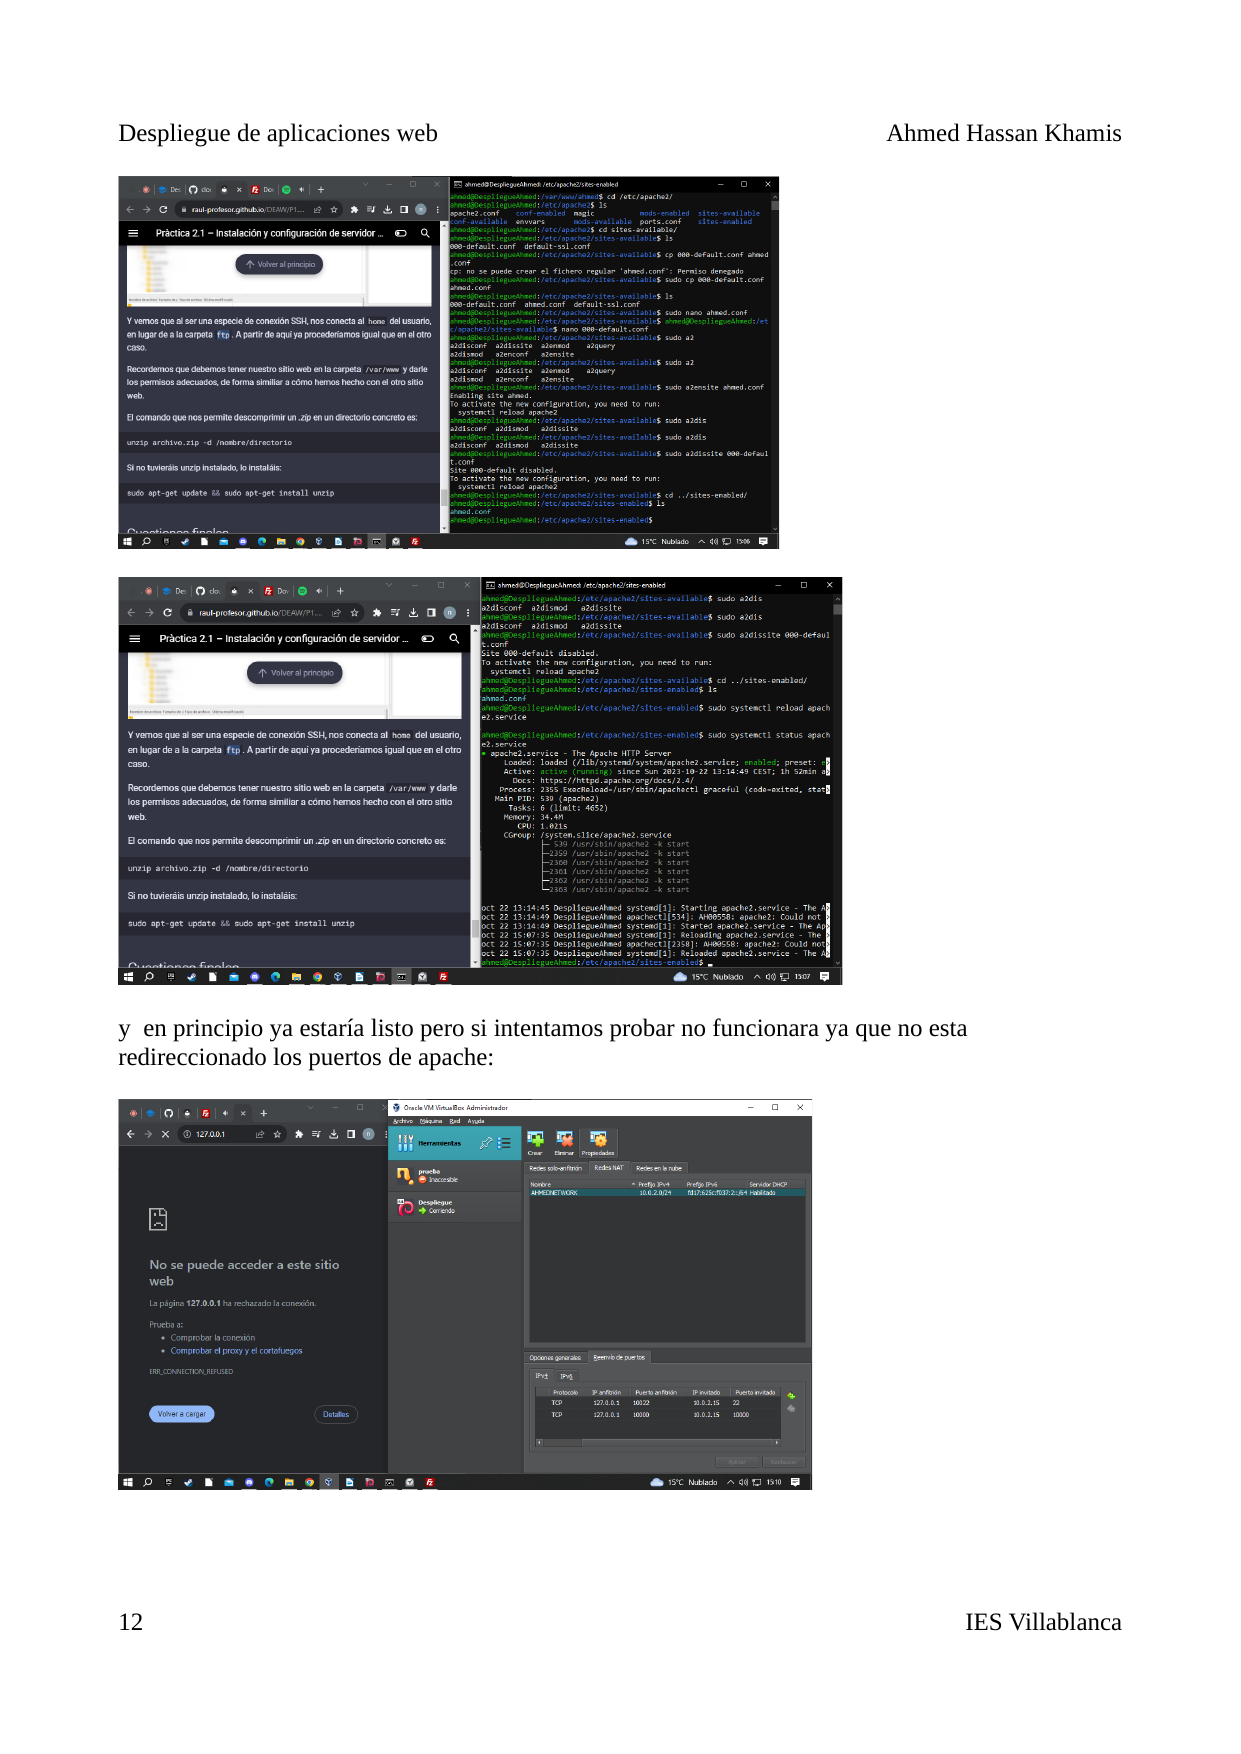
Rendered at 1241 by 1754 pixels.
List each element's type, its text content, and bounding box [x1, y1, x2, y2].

picture [118, 176, 780, 549]
picture [118, 1099, 813, 1490]
picture [118, 577, 843, 985]
text y en principio ya estaría listo pero si intentamos probar no funcionara ya que no esta redireccionado los puertos de apache: [118, 1013, 1122, 1071]
